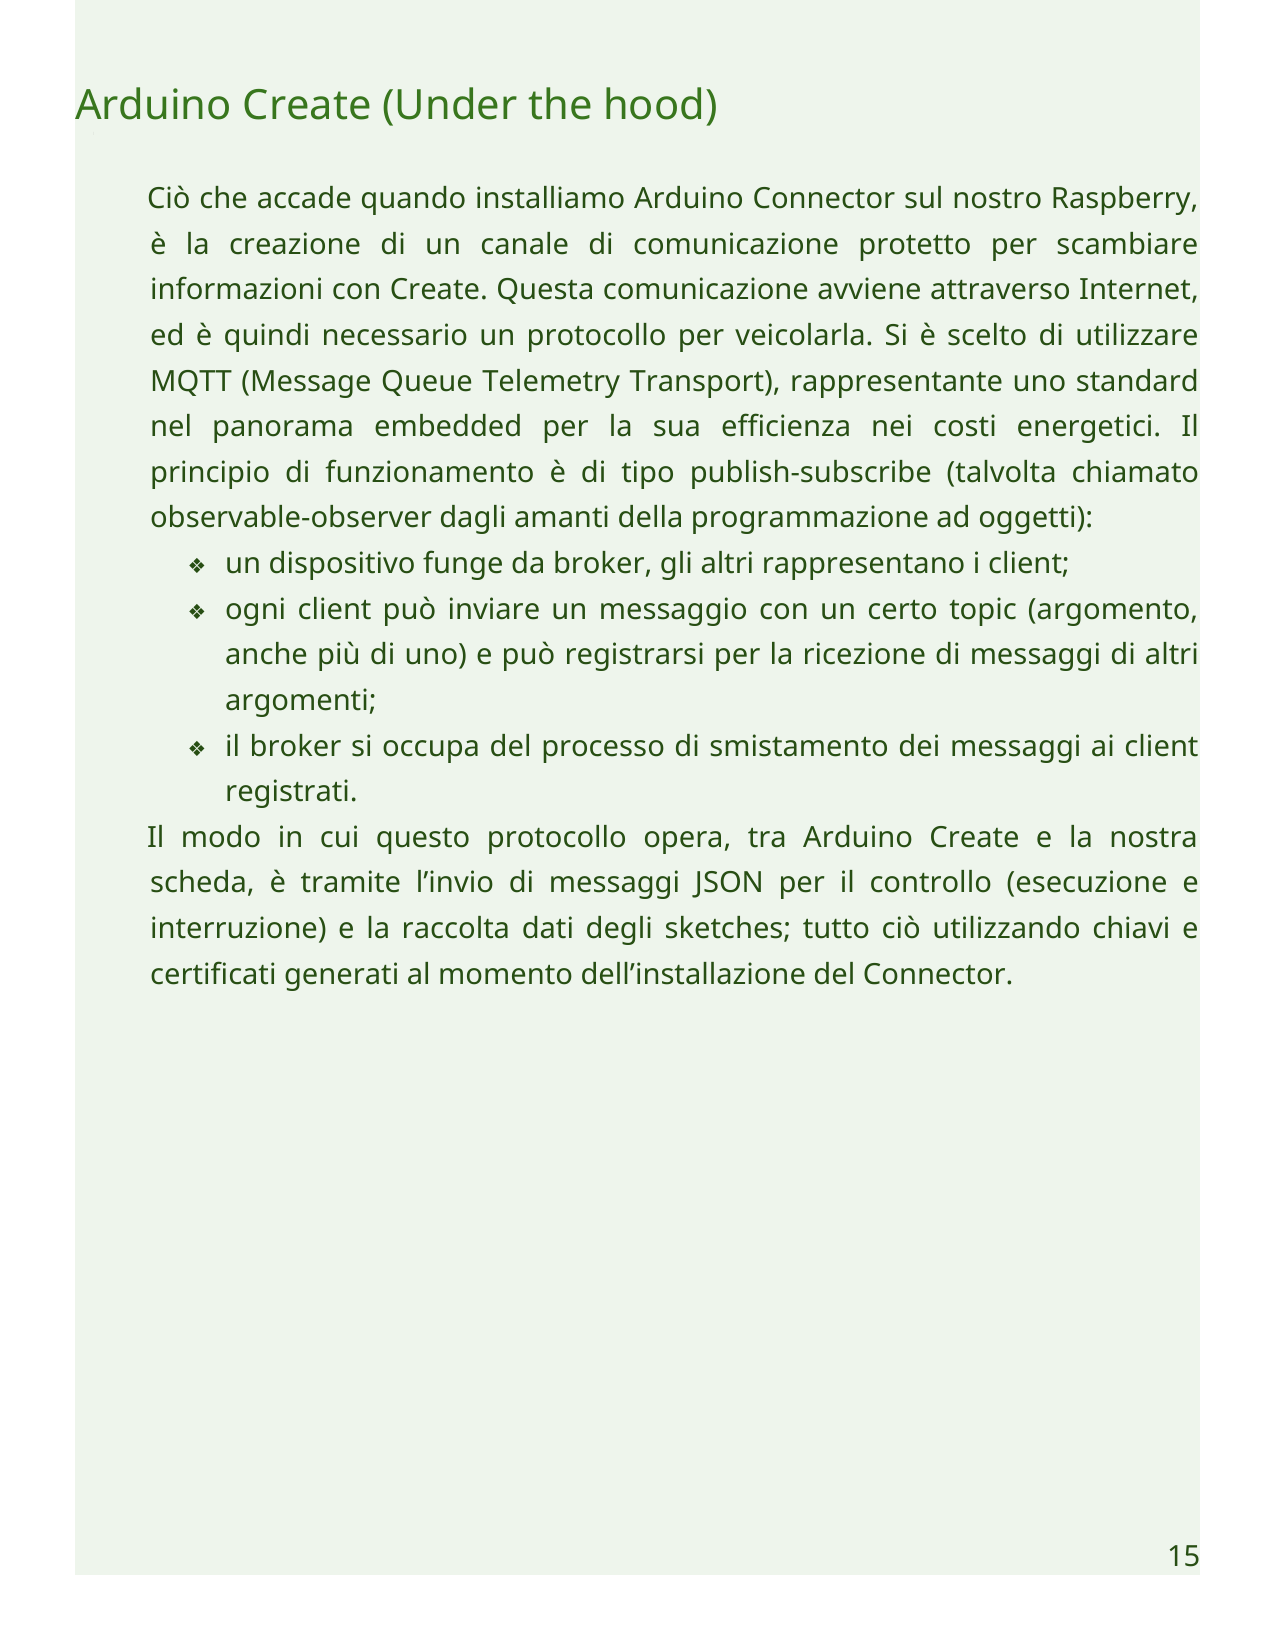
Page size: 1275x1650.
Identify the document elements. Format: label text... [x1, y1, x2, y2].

text Ciò che accade quando installiamo Arduino Connector sul nostro Raspberry, è la creazione di un canale di comunicazione protetto per scambiare informazioni con Create. Questa comunicazione avviene attraverso Internet, ed è quindi necessario un protocollo per veicolarla. Si è scelto di utilizzare MQTT (Message Queue Telemetry Transport), rappresentante uno standard nel panorama embedded per la sua efficienza nei costi energetici. Il principio di funzionamento è di tipo publish-subscribe (talvolta chiamato observable-observer dagli amanti della programmazione ad oggetti): [147, 177, 1200, 536]
list ogni client può inviare un messaggio con un certo topic (argomento, anche più di uno) e può registrarsi per la ricezione di messaggi di altri argomenti; [187, 588, 1200, 719]
subtitle Arduino Create (Under the hood) [75, 75, 1200, 132]
list un dispositivo funge da broker, gli altri rappresentano i client; [187, 542, 1200, 582]
text Il modo in cui questo protocollo opera, tra Arduino Create e la nostra scheda, è tramite l’invio di messaggi JSON per il controllo (esecuzione e interruzione) e la raccolta dati degli sketches; tutto ciò utilizzando chiavi e certificati generati al momento dell’installazione del Connector. [147, 816, 1200, 993]
list il broker si occupa del processo di smistamento dei messaggi ai client registrati. [187, 725, 1200, 810]
